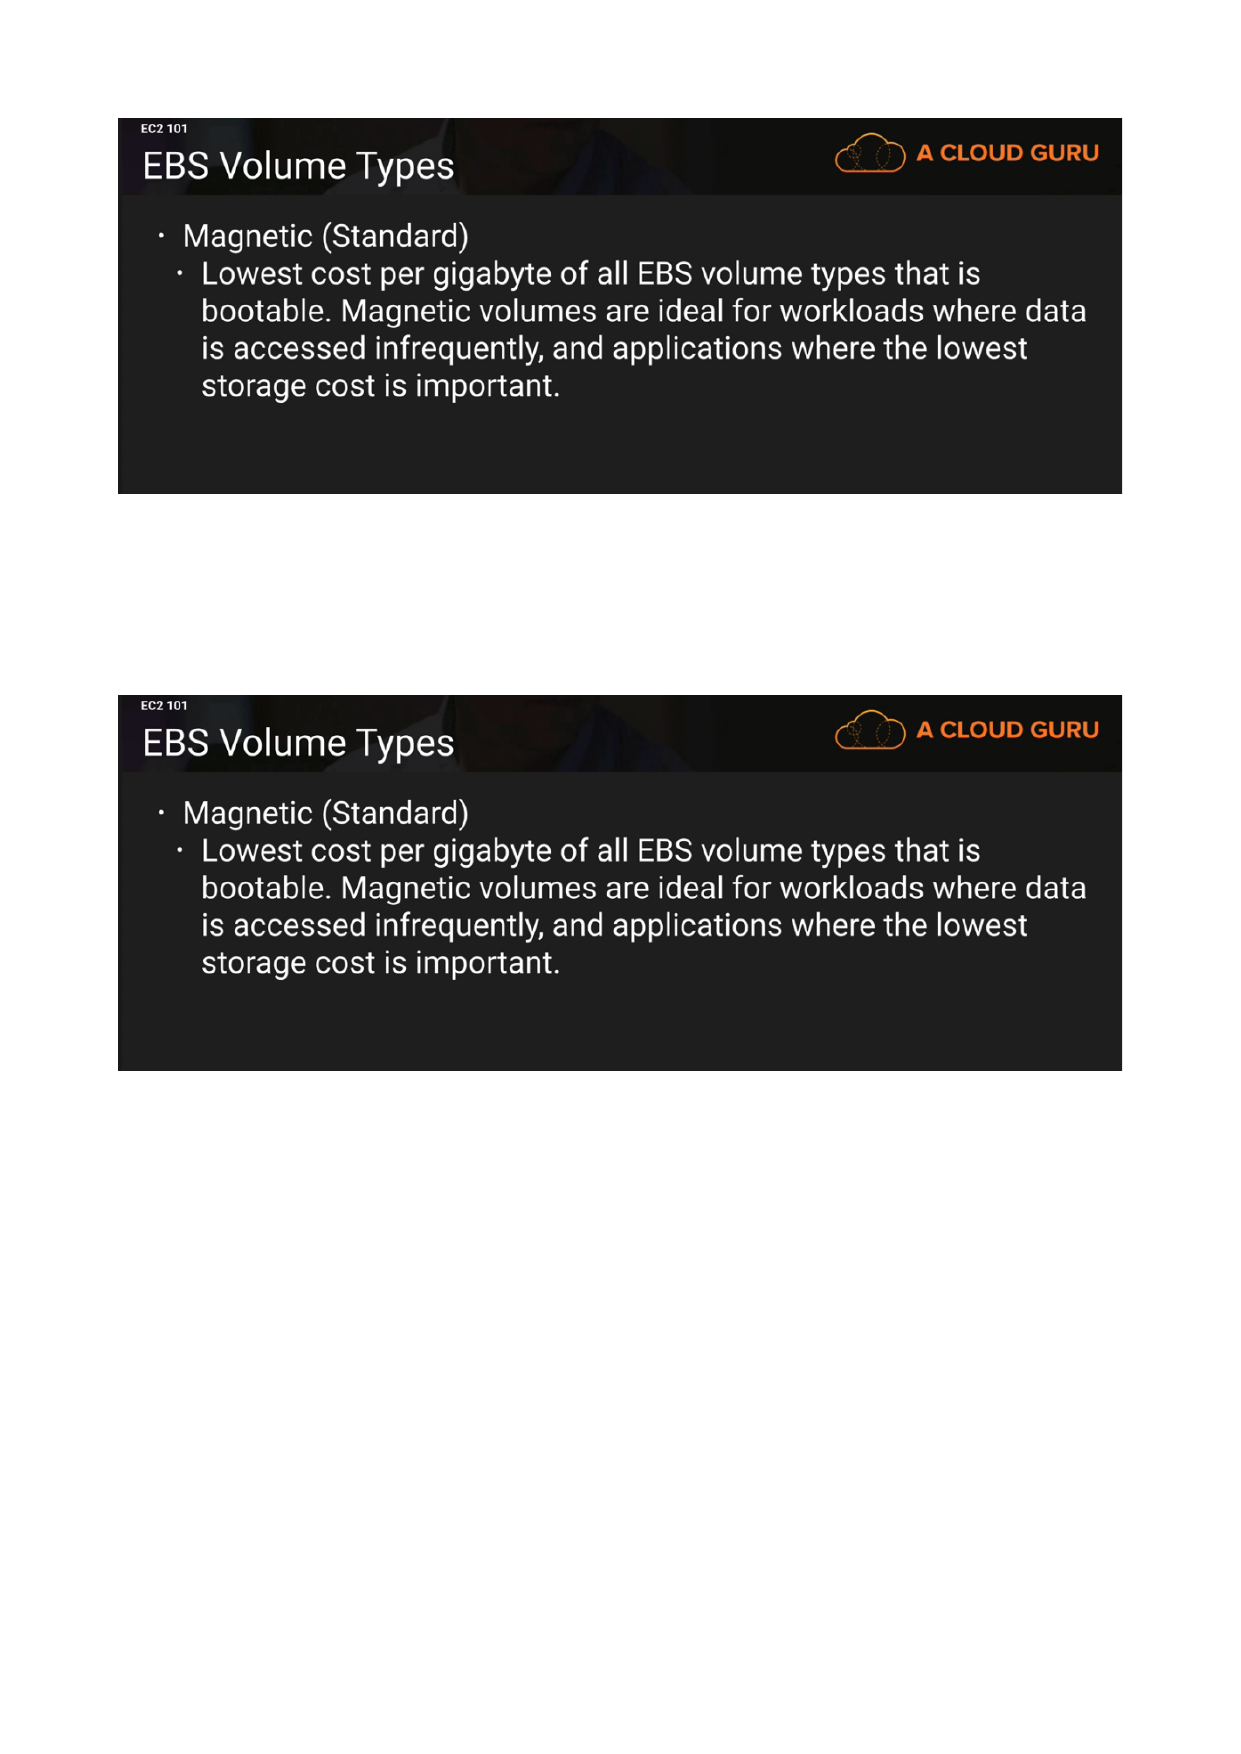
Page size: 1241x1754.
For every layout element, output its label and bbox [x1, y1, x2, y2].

picture [118, 118, 1123, 494]
picture [118, 695, 1123, 1071]
